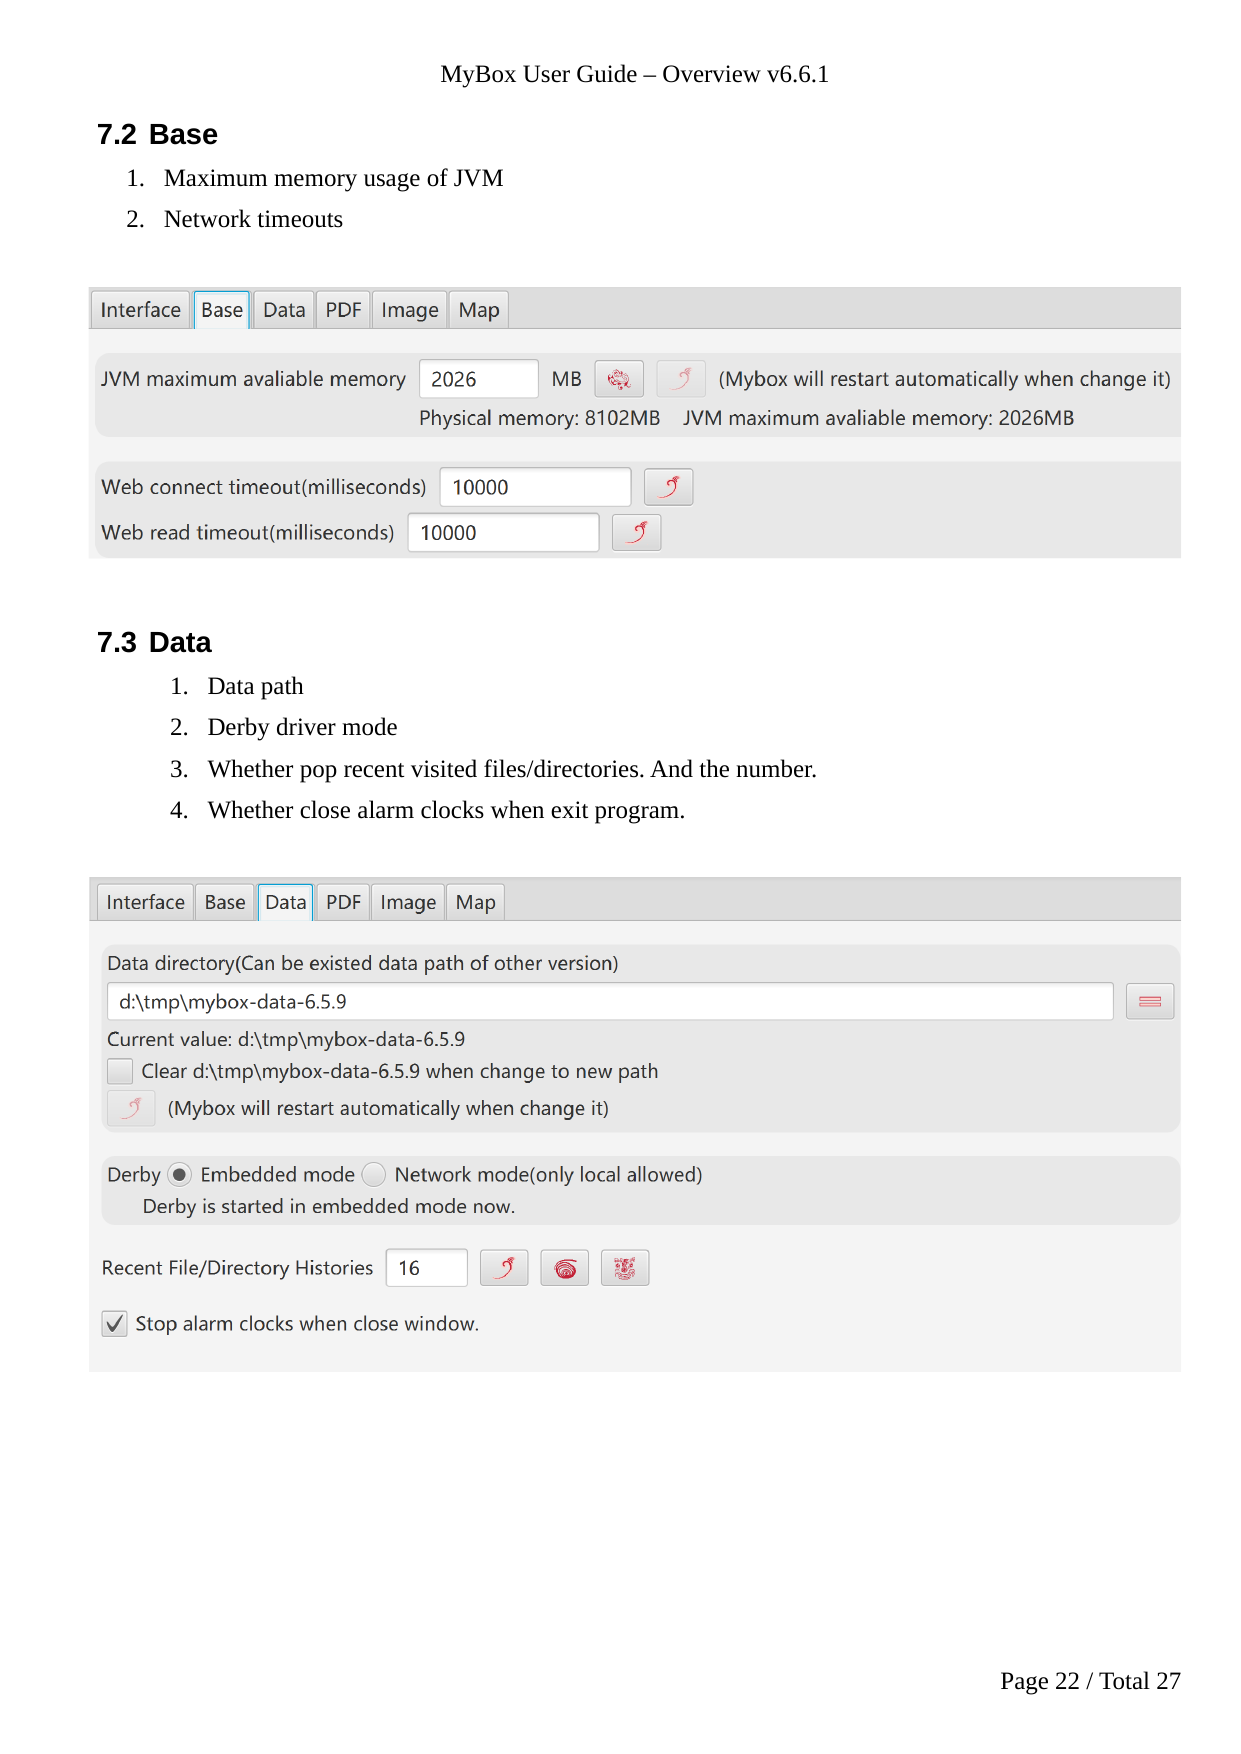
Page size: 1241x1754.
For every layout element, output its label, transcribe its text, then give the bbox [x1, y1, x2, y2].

subtitle Data [88, 625, 1181, 659]
subtitle Base [88, 117, 1181, 151]
picture [88, 287, 1182, 559]
list Whether close alarm clocks when exit program. [170, 795, 1181, 824]
list Data path [170, 671, 1181, 700]
list Derby driver mode [170, 712, 1181, 741]
list Whether pop recent visited files/directories. And the number. [170, 754, 1181, 782]
list Network timeouts [126, 204, 1181, 233]
list Maximum memory usage of JVM [126, 163, 1181, 192]
picture [88, 877, 1182, 1372]
